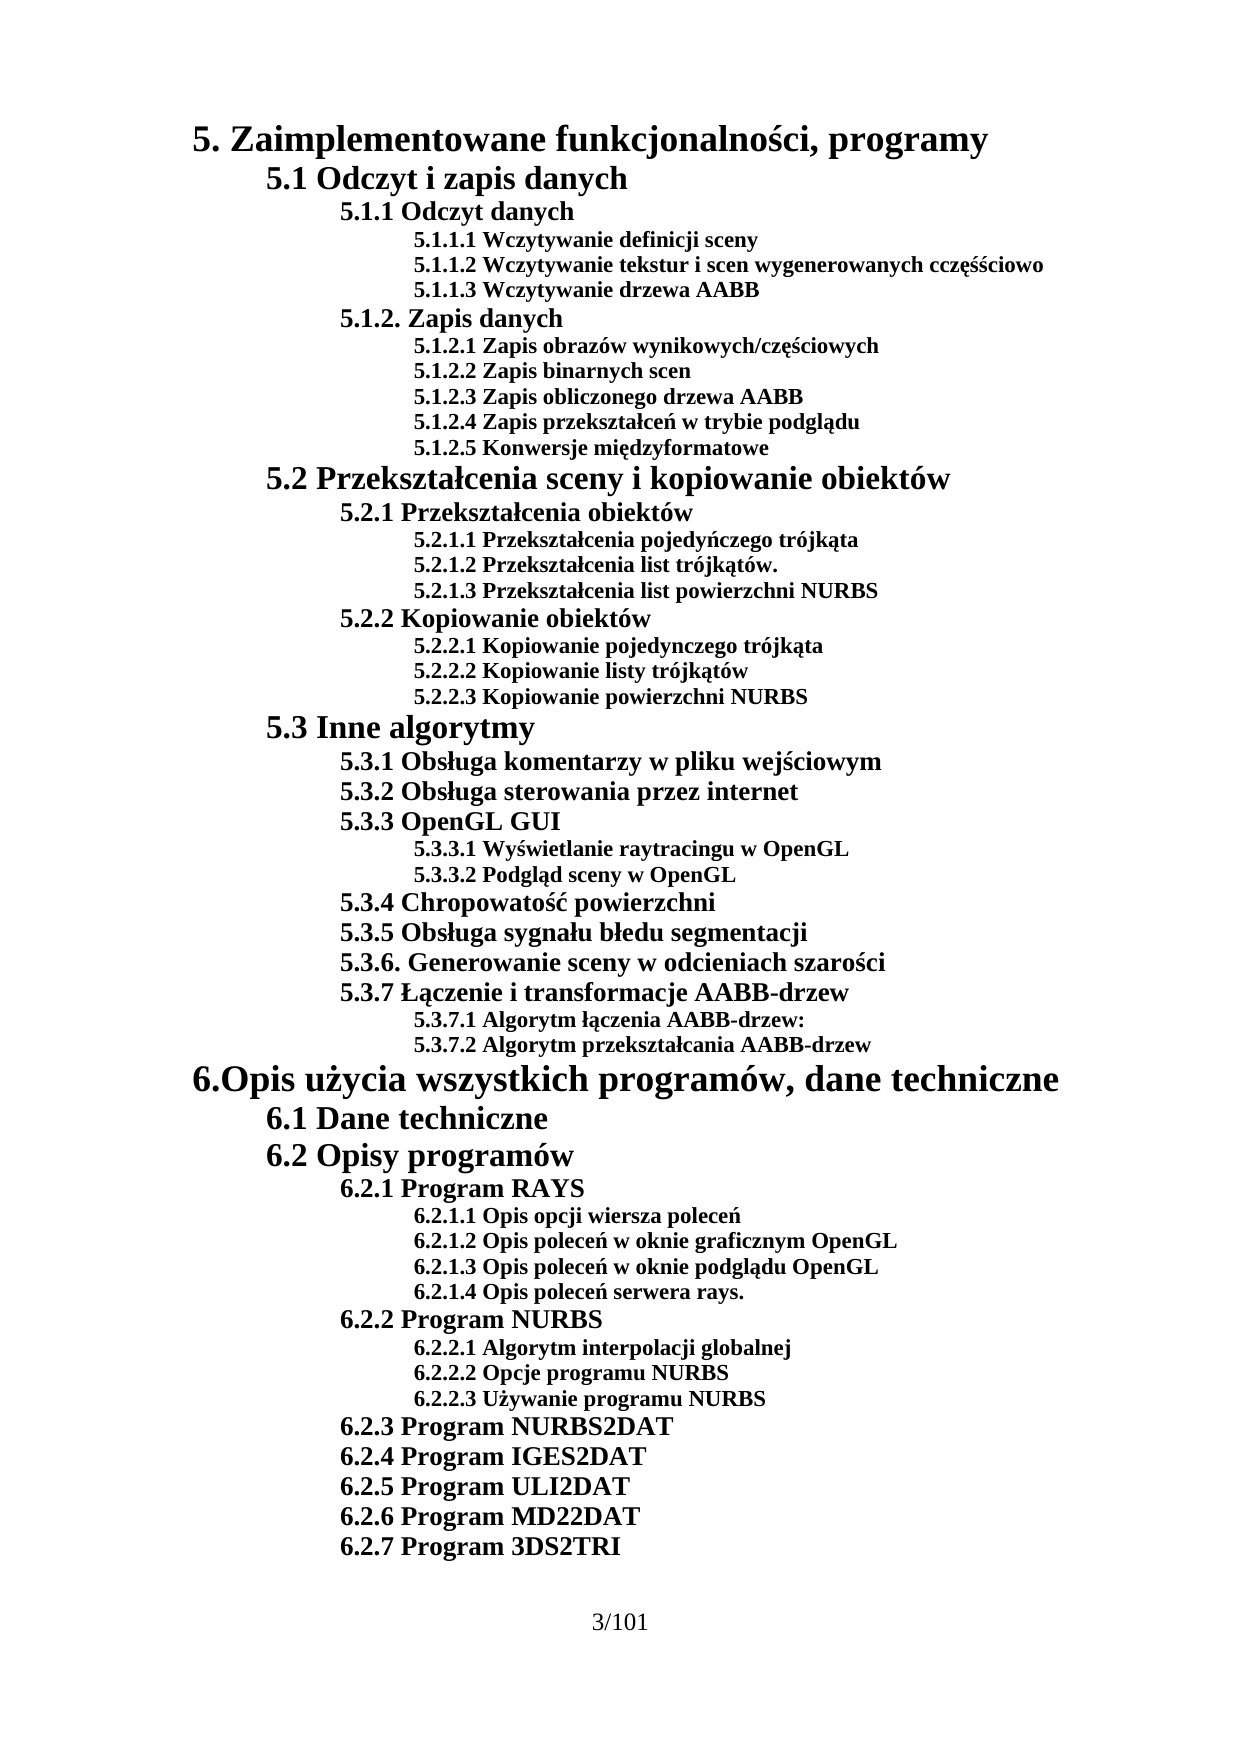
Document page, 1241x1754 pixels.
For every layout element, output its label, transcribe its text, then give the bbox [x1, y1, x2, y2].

text 5.2.1.2 Przekształcenia list trójkątów. [118, 552, 1122, 578]
text 5.1.2.1 Zapis obrazów wynikowych/częściowych [118, 333, 1122, 358]
text 6.2.1.3 Opis poleceń w oknie podglądu OpenGL [118, 1254, 1122, 1279]
text 6.2.6 Program MD22DAT [118, 1501, 1122, 1531]
text 5.1.1 Odczyt danych [118, 197, 1122, 227]
text 6.Opis użycia wszystkich programów, dane techniczne [118, 1058, 1122, 1099]
text 6.2.5 Program ULI2DAT [118, 1471, 1122, 1501]
text 5.3.4 Chropowatość powierzchni [118, 887, 1122, 917]
text 6.2.4 Program IGES2DAT [118, 1441, 1122, 1471]
text 5.1.2.5 Konwersje międzyformatowe [118, 434, 1122, 460]
text 6.2.1 Program RAYS [118, 1173, 1122, 1203]
text 5.2.2.2 Kopiowanie listy trójkątów [118, 658, 1122, 684]
text 6.2.2.2 Opcje programu NURBS [118, 1360, 1122, 1386]
text 6.2.1.4 Opis poleceń serwera rays. [118, 1279, 1122, 1305]
text 5.3.7.2 Algorytm przekształcania AABB-drzew [118, 1032, 1122, 1058]
text 5. Zaimplementowane funkcjonalności, programy [118, 118, 1122, 160]
text 5.1.1.3 Wczytywanie drzewa AABB [118, 277, 1122, 303]
text 5.3.5 Obsługa sygnału błedu segmentacji [118, 917, 1122, 947]
text 5.1.2.4 Zapis przekształceń w trybie podglądu [118, 409, 1122, 434]
text 5.3.3.1 Wyświetlanie raytracingu w OpenGL [118, 836, 1122, 862]
text 6.2.2.1 Algorytm interpolacji globalnej [118, 1335, 1122, 1360]
text 6.2.7 Program 3DS2TRI [118, 1531, 1122, 1561]
text 6.2.1.2 Opis poleceń w oknie graficznym OpenGL [118, 1228, 1122, 1254]
text 5.2.1.3 Przekształcenia list powierzchni NURBS [118, 578, 1122, 603]
text 5.2.2.1 Kopiowanie pojedynczego trójkąta [118, 633, 1122, 658]
text 5.1.1.2 Wczytywanie tekstur i scen wygenerowanych cczęśściowo [118, 252, 1122, 277]
text 6.2 Opisy programów [118, 1136, 1122, 1173]
text 6.2.2.3 Używanie programu NURBS [118, 1386, 1122, 1411]
text 5.1.2.3 Zapis obliczonego drzewa AABB [118, 384, 1122, 409]
text 5.1.2.2 Zapis binarnych scen [118, 358, 1122, 384]
text 5.2 Przekształcenia sceny i kopiowanie obiektów [118, 460, 1122, 497]
text 5.2.1.1 Przekształcenia pojedyńczego trójkąta [118, 527, 1122, 552]
text 5.3 Inne algorytmy [118, 709, 1122, 746]
text 5.2.2.3 Kopiowanie powierzchni NURBS [118, 684, 1122, 709]
text 5.3.3.2 Podgląd sceny w OpenGL [118, 862, 1122, 887]
text 5.3.6. Generowanie sceny w odcieniach szarości [118, 947, 1122, 977]
text 6.2.3 Program NURBS2DAT [118, 1411, 1122, 1441]
text 6.2.2 Program NURBS [118, 1305, 1122, 1335]
text 5.1.2. Zapis danych [118, 303, 1122, 333]
text 5.1 Odczyt i zapis danych [118, 160, 1122, 197]
text 5.3.1 Obsługa komentarzy w pliku wejściowym [118, 746, 1122, 776]
text 5.3.7.1 Algorytm łączenia AABB-drzew: [118, 1007, 1122, 1032]
text 5.3.3 OpenGL GUI [118, 806, 1122, 836]
text 5.3.7 Łączenie i transformacje AABB-drzew [118, 977, 1122, 1007]
text 6.1 Dane techniczne [118, 1099, 1122, 1136]
text 5.2.2 Kopiowanie obiektów [118, 603, 1122, 633]
text 5.2.1 Przekształcenia obiektów [118, 497, 1122, 527]
text 6.2.1.1 Opis opcji wiersza poleceń [118, 1203, 1122, 1228]
text 5.3.2 Obsługa sterowania przez internet [118, 776, 1122, 806]
text 5.1.1.1 Wczytywanie definicji sceny [118, 227, 1122, 252]
